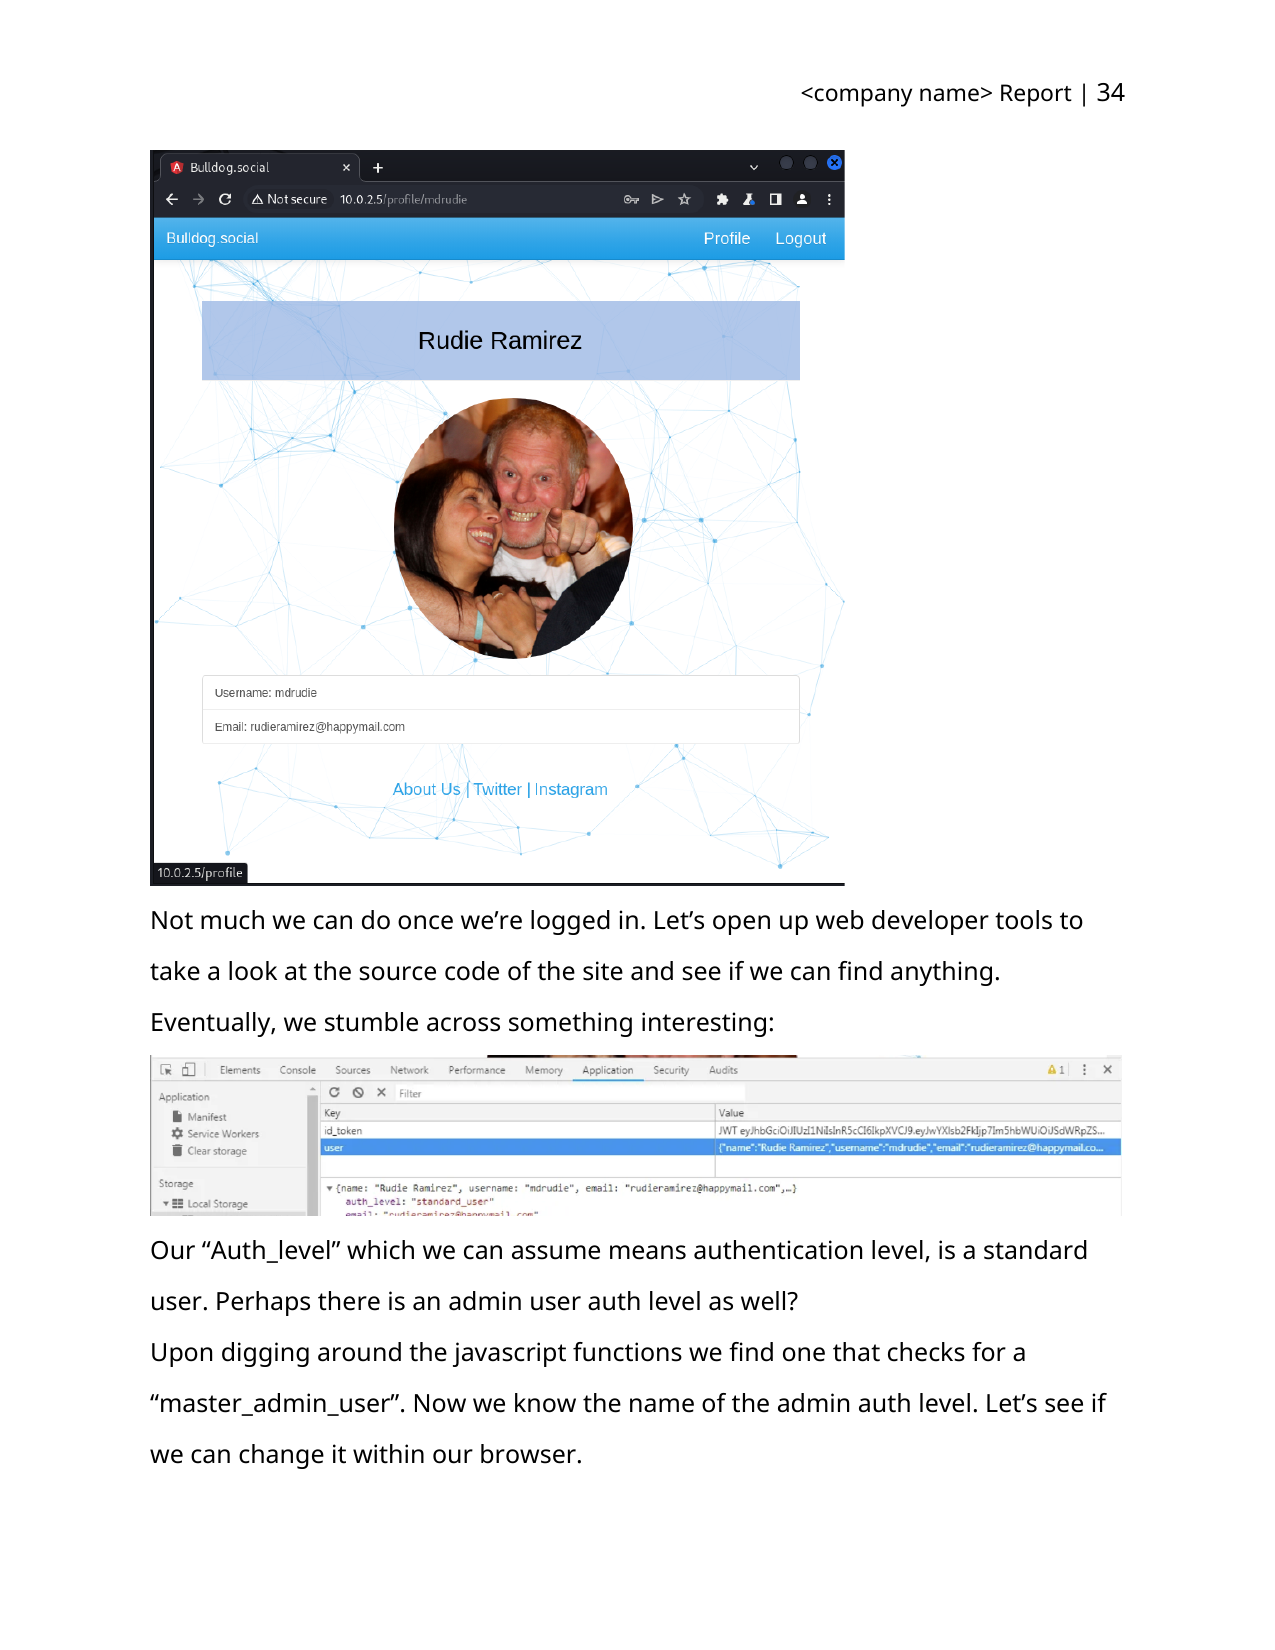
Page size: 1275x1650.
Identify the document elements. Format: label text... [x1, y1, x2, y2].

text Not much we can do once we’re logged in. Let’s open up web developer tools to take a look at the source code of the site and see if we can find anything. Eventually, we stumble across something interesting: [150, 902, 1125, 1038]
picture [150, 1055, 1125, 1216]
picture [150, 150, 845, 886]
text Our “Auth_level” which we can assume means authentication level, is a standard user. Perhaps there is an admin user auth level as well? [150, 1233, 1125, 1318]
text Upon digging around the javascript functions we find one that checks for a “master_admin_user”. Now we know the name of the admin auth level. Let’s see if we can change it within our browser. [150, 1335, 1125, 1471]
